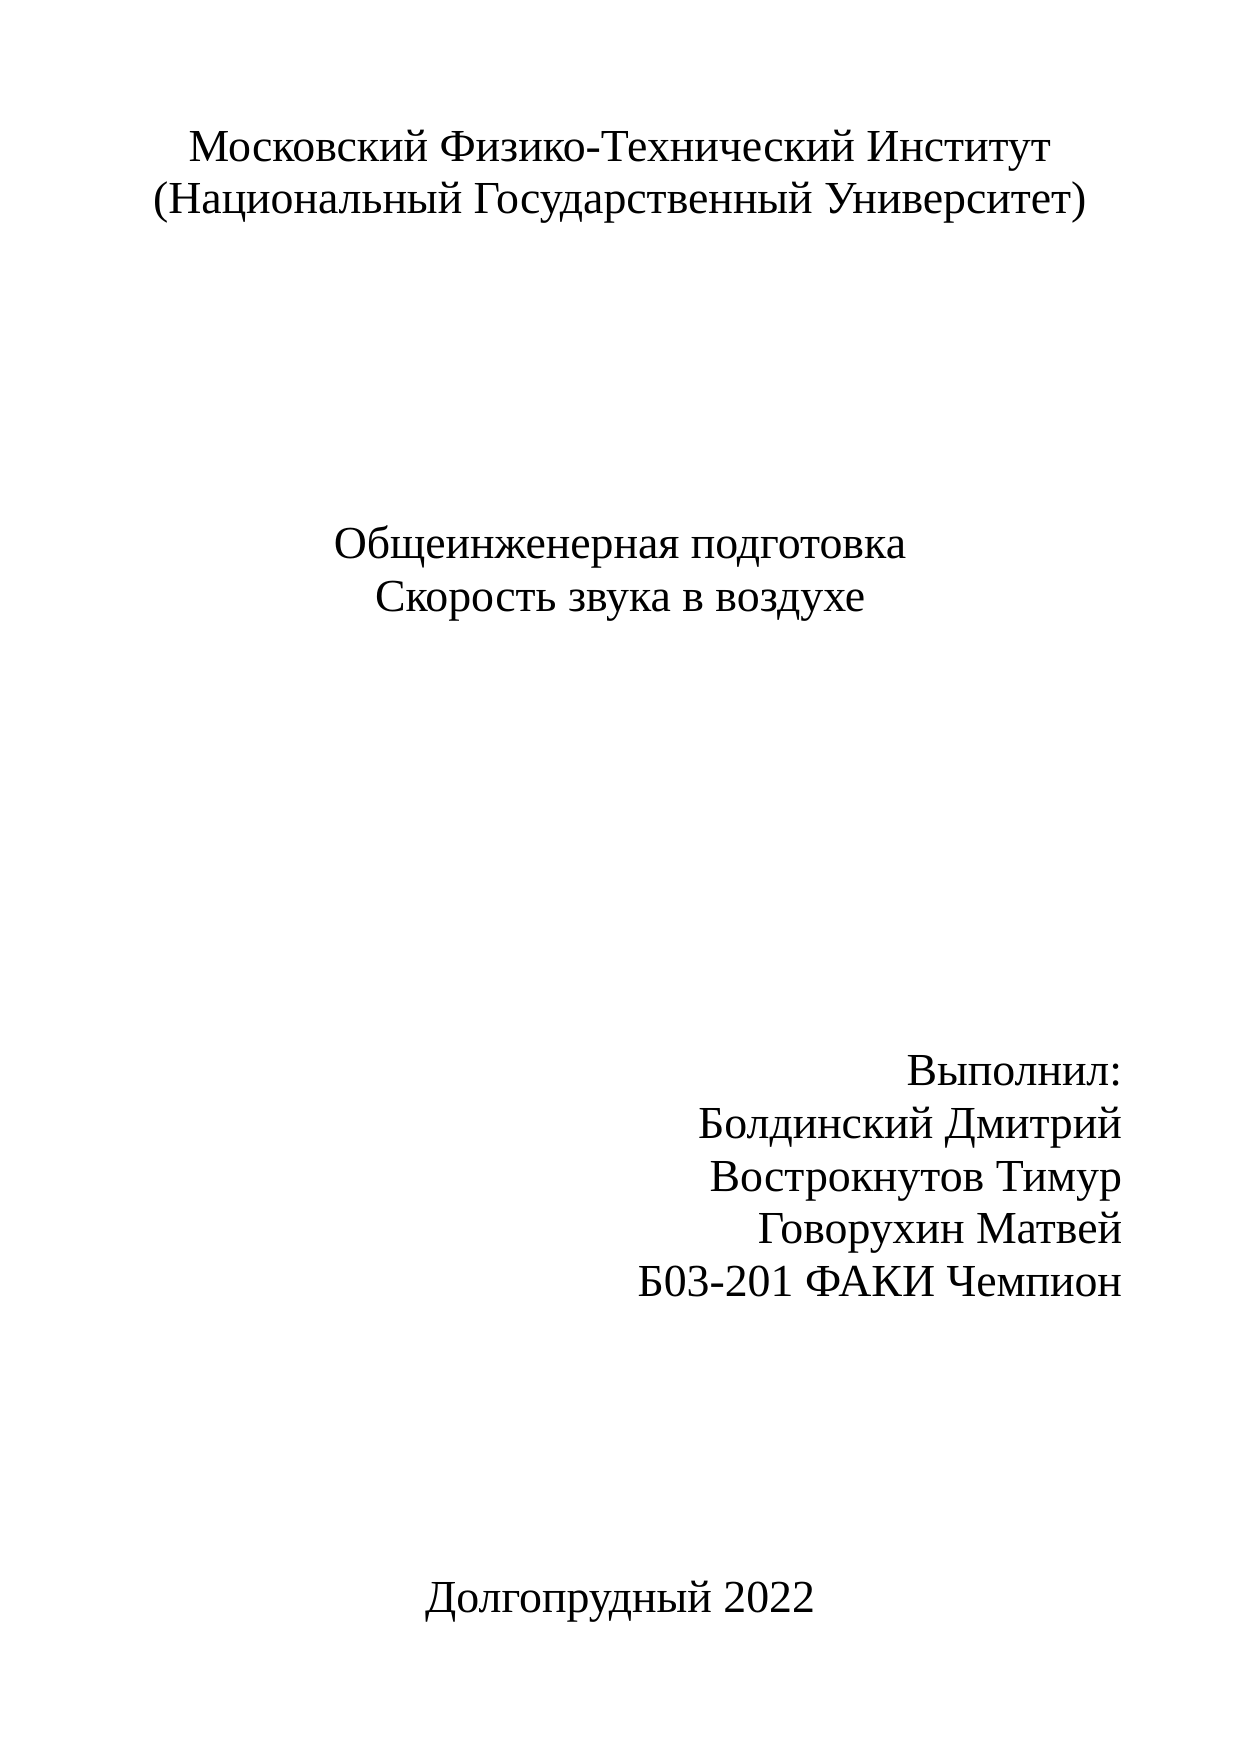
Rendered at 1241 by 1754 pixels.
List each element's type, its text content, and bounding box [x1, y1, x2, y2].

text Б03-201 ФАКИ Чемпион [118, 1254, 1122, 1306]
text Говорухин Матвей [118, 1201, 1122, 1254]
text Долгопрудный 2022 [118, 1570, 1122, 1623]
text Вострокнутов Тимур [118, 1148, 1122, 1201]
text Московский Физико-Технический Институт (Национальный Государственный Университет) [118, 118, 1122, 223]
text Болдинский Дмитрий [118, 1096, 1122, 1148]
text Общеинженерная подготовка [118, 516, 1122, 568]
text Скорость звука в воздухе [118, 568, 1122, 621]
text Выполнил: [118, 1043, 1122, 1096]
